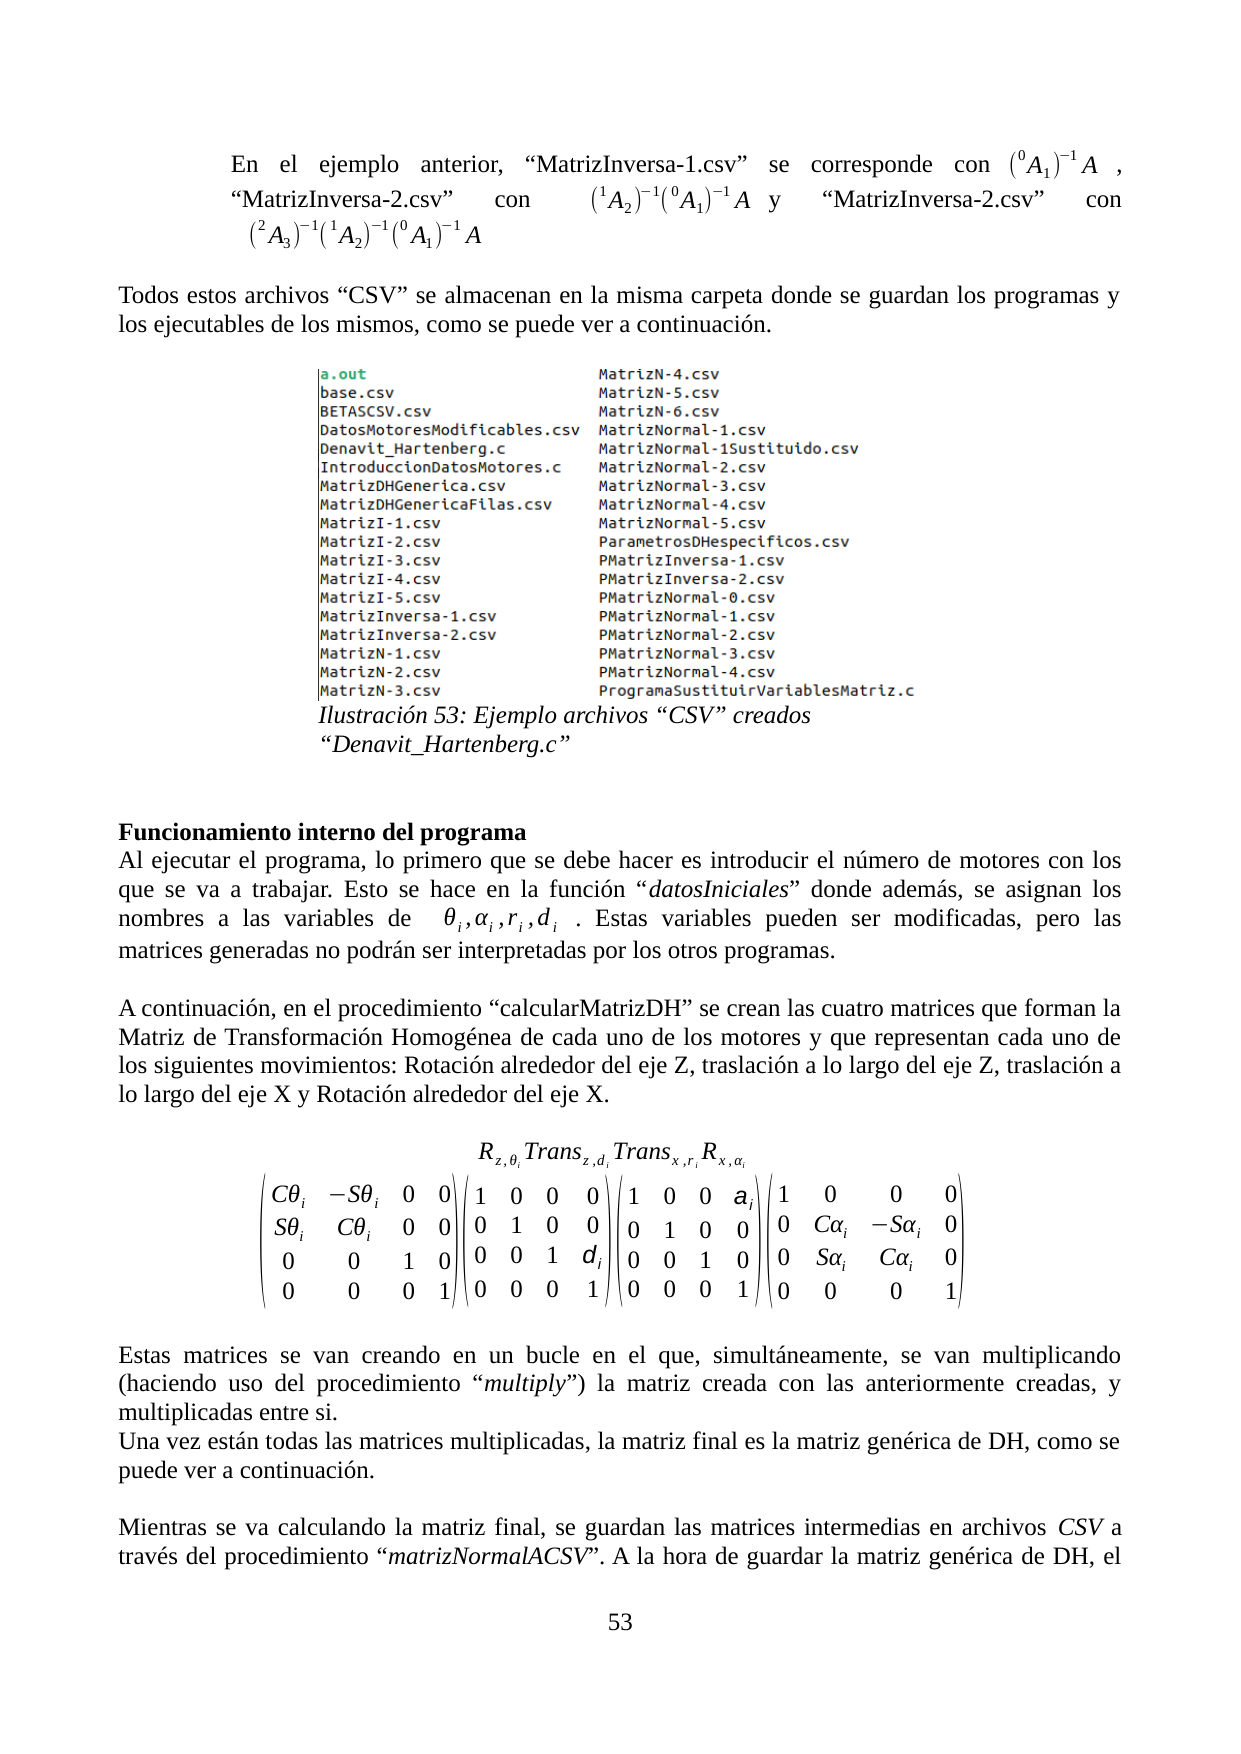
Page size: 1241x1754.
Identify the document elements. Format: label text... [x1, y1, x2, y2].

text Estas matrices se van creando en un bucle en el que, simultáneamente, se van multiplicando (haciendo uso del procedimiento “multiply”) la matriz creada con las anteriormente creadas, y multiplicadas entre si. [118, 1340, 1122, 1426]
list En el ejemplo anterior, “MatrizInversa-1.csv” se corresponde con, “MatrizInversa-2.csv” con y “MatrizInversa-2.csv” con [193, 147, 1122, 252]
text Funcionamiento interno del programa [118, 817, 1122, 845]
text Mientras se va calculando la matriz final, se guardan las matrices intermedias en archivos CSV a través del procedimiento “matrizNormalACSV”. A la hora de guardar la matriz genérica de DH, el [118, 1512, 1122, 1570]
text Una vez están todas las matrices multiplicadas, la matriz final es la matriz genérica de DH, como se puede ver a continuación. [118, 1426, 1122, 1483]
text Al ejecutar el programa, lo primero que se debe hacer es introducir el número de motores con los que se va a trabajar. Esto se hace en la función “datosIniciales” donde además, se asignan los nombres a las variables de . Estas variables pueden ser modificadas, pero las matrices generadas no podrán ser interpretadas por los otros programas. [118, 845, 1122, 964]
text Todos estos archivos “CSV” se almacenan en la misma carpeta donde se guardan los programas y los ejecutables de los mismos, como se puede ver a continuación. [118, 281, 1122, 338]
text A continuación, en el procedimiento “calcularMatrizDH” se crean las cuatro matrices que forman la Matriz de Transformación Homogénea de cada uno de los motores y que representan cada uno de los siguientes movimientos: Rotación alrededor del eje Z, traslación a lo largo del eje Z, traslación a lo largo del eje X y Rotación alrededor del eje X. [118, 993, 1122, 1108]
text Ilustración 53: Ejemplo archivos “CSV” creados “Denavit_Hartenberg.c” [318, 701, 922, 758]
